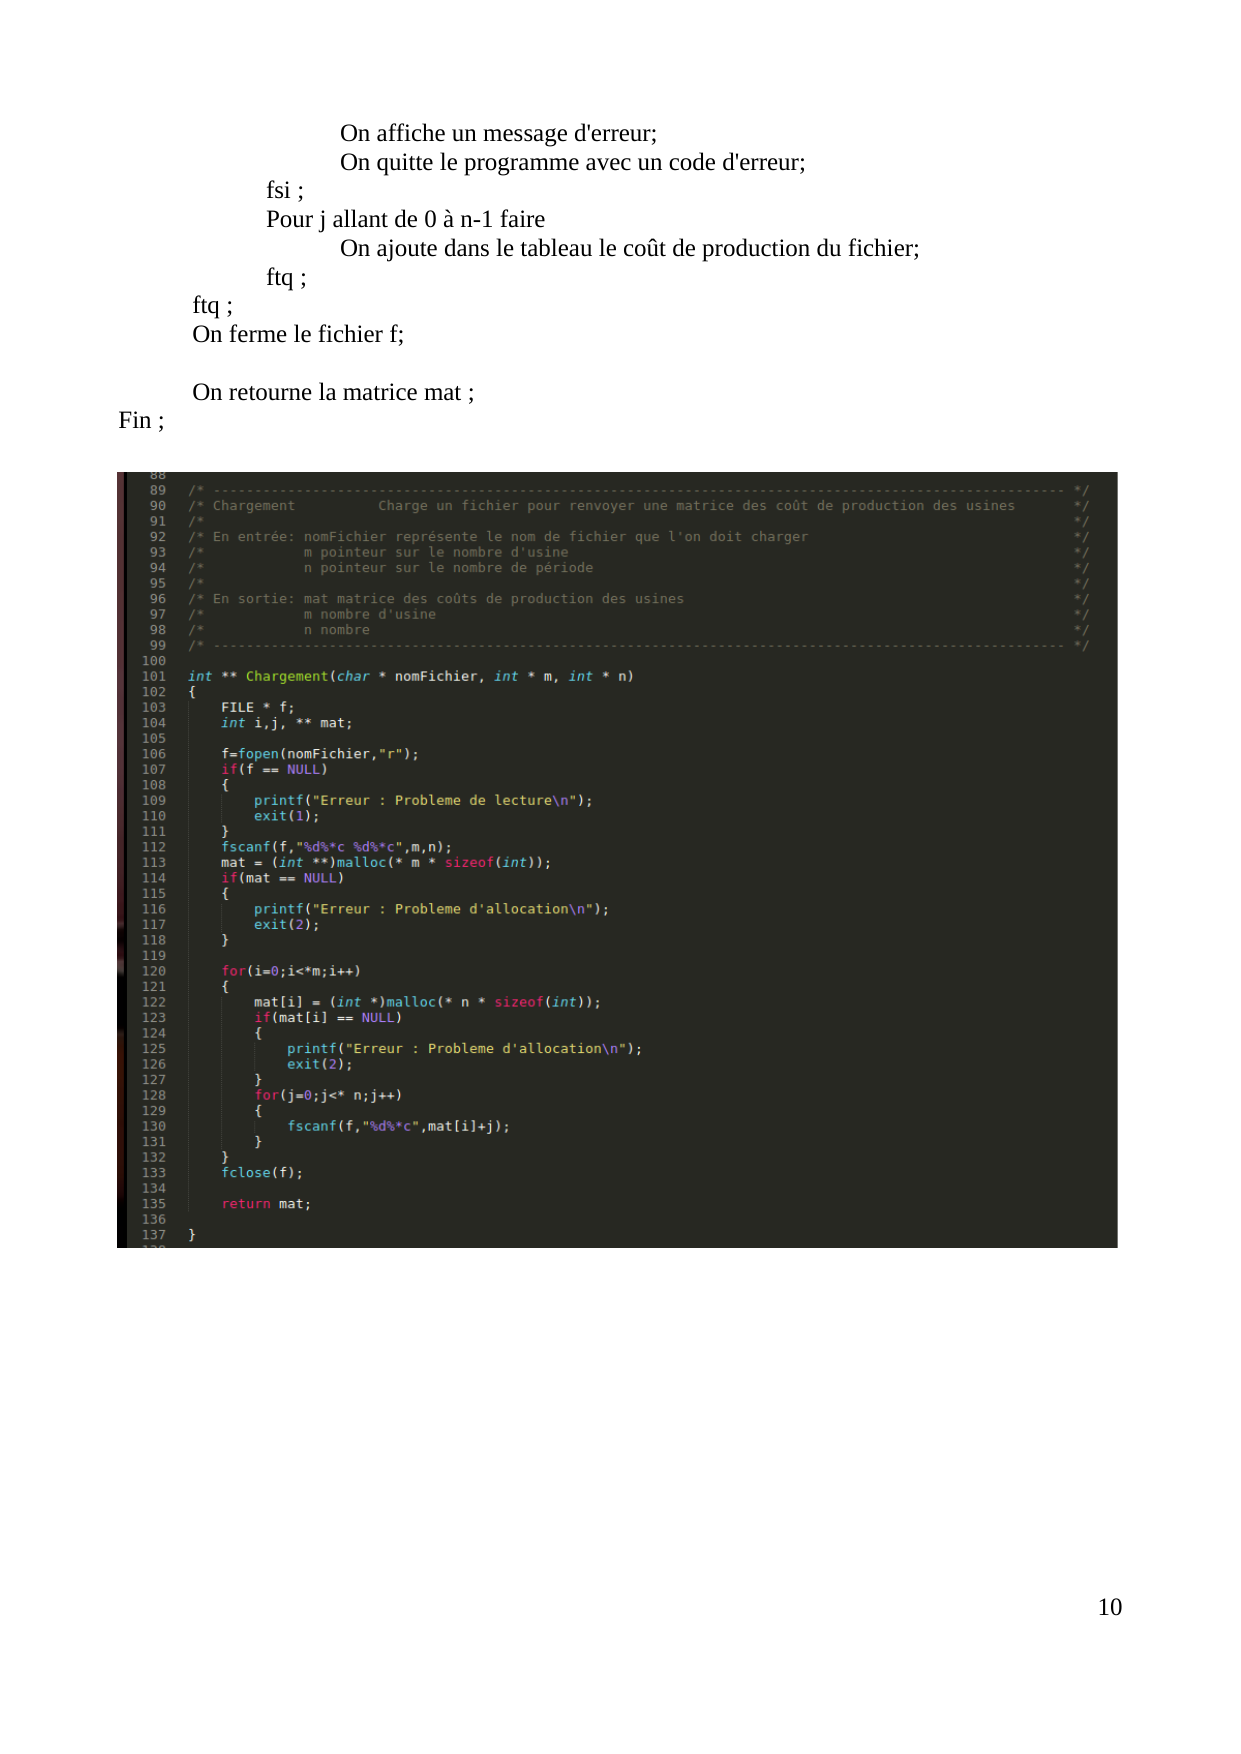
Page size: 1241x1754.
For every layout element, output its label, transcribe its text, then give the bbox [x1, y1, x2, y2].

picture [710, 472, 928, 1248]
text On retourne la matrice mat ; [118, 377, 1122, 406]
text On ajoute dans le tableau le coût de production du fichier; [118, 233, 1122, 262]
text 10 [118, 1592, 1122, 1621]
text Pour j allant de 0 à n-1 faire [118, 204, 1122, 233]
text ftq ; [118, 262, 1122, 291]
text On ferme le fichier f; [118, 319, 1122, 348]
text ftq ; [118, 291, 1122, 319]
text On affiche un message d'erreur; [118, 118, 1122, 147]
text Fin ; [118, 406, 1122, 434]
text fsi ; [118, 176, 1122, 204]
text On quitte le programme avec un code d'erreur; [118, 147, 1122, 176]
